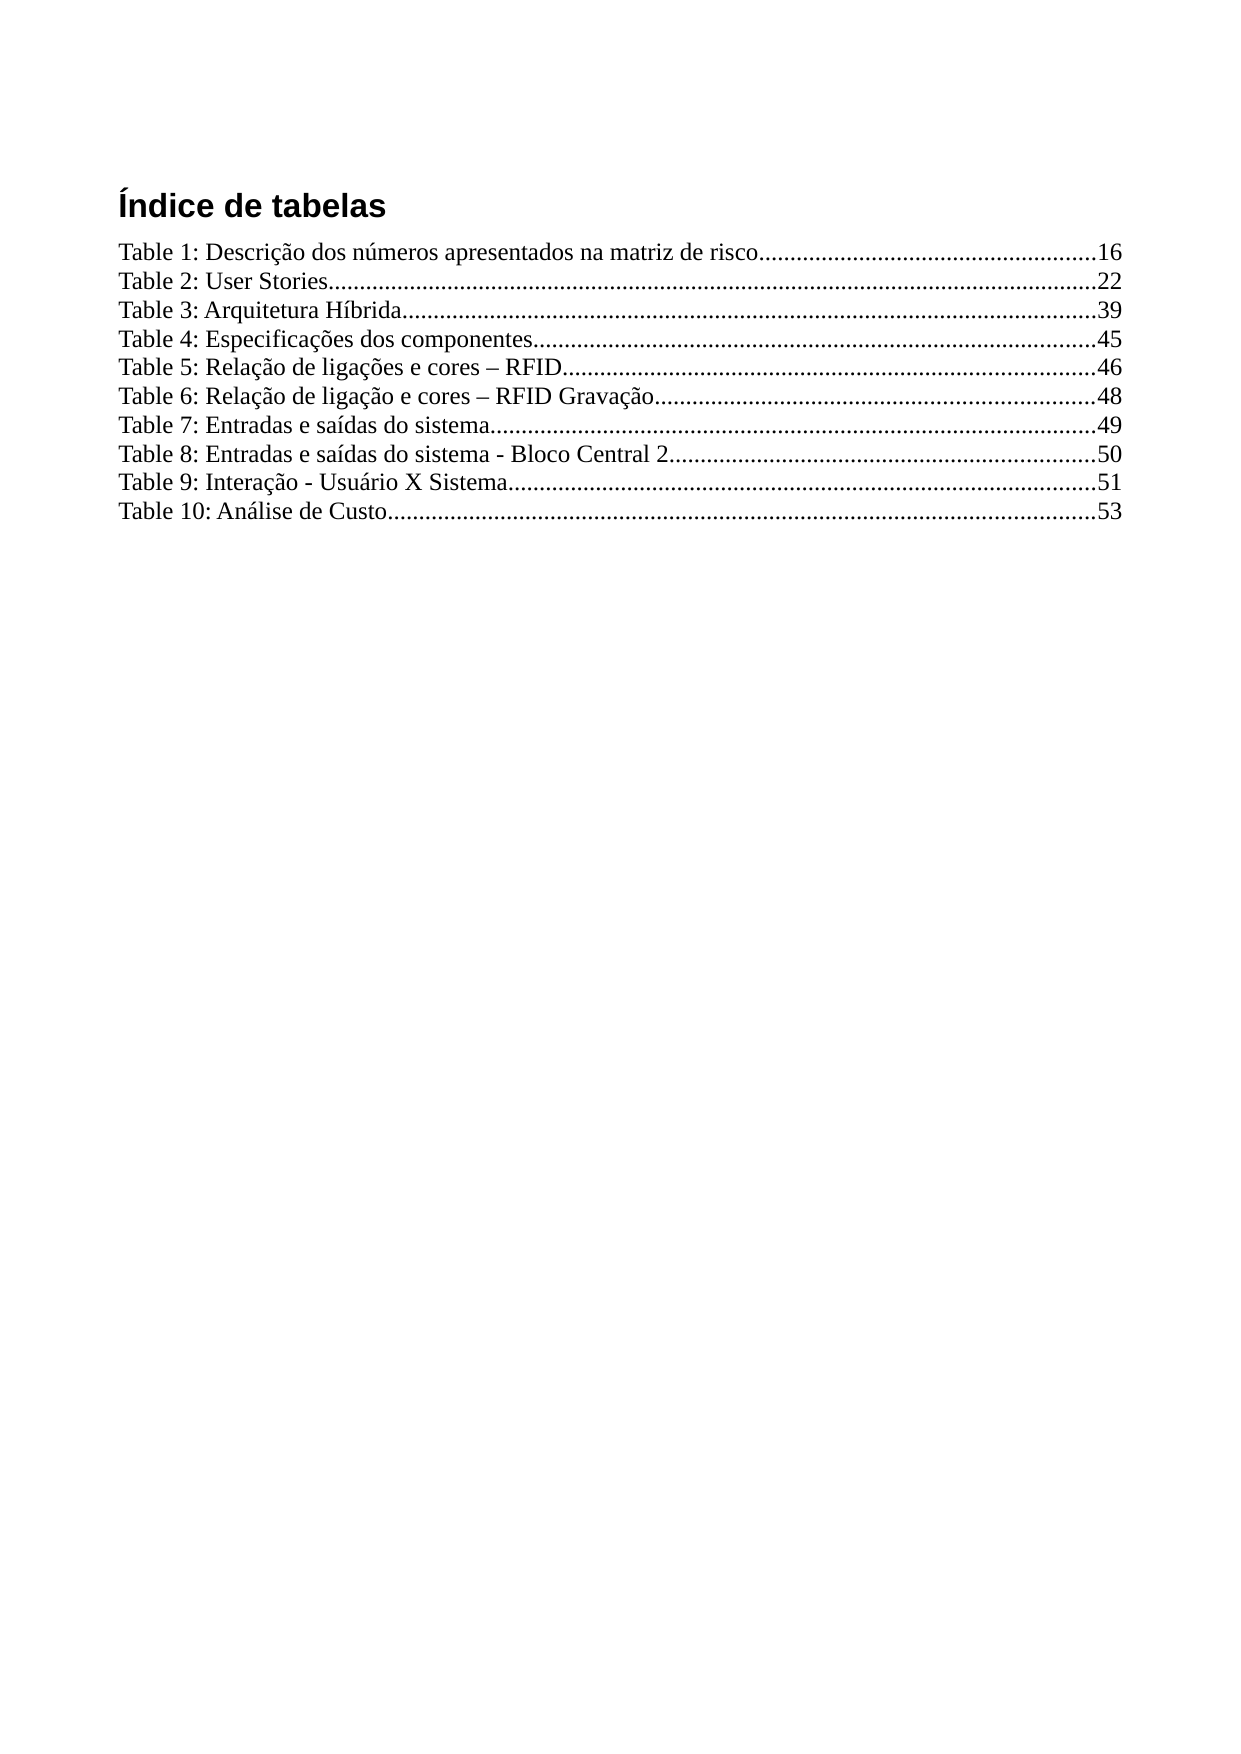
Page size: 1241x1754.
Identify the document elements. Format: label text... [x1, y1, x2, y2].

text Table 7: Entradas e saídas do sistema 49 [118, 410, 1122, 439]
text Table 2: User Stories 22 [118, 266, 1122, 295]
text Table 10: Análise de Custo 53 [118, 496, 1122, 525]
text Table 6: Relação de ligação e cores – RFID Gravação 48 [118, 381, 1122, 410]
text Table 3: Arquitetura Híbrida 39 [118, 295, 1122, 324]
text Table 5: Relação de ligações e cores – RFID 46 [118, 352, 1122, 381]
text Table 1: Descrição dos números apresentados na matriz de risco 16 [118, 237, 1122, 266]
text Table 4: Especificações dos componentes 45 [118, 324, 1122, 352]
text Table 9: Interação - Usuário X Sistema 51 [118, 467, 1122, 496]
text Table 8: Entradas e saídas do sistema - Bloco Central 2 50 [118, 439, 1122, 467]
subtitle Índice de tabelas [118, 186, 1122, 225]
